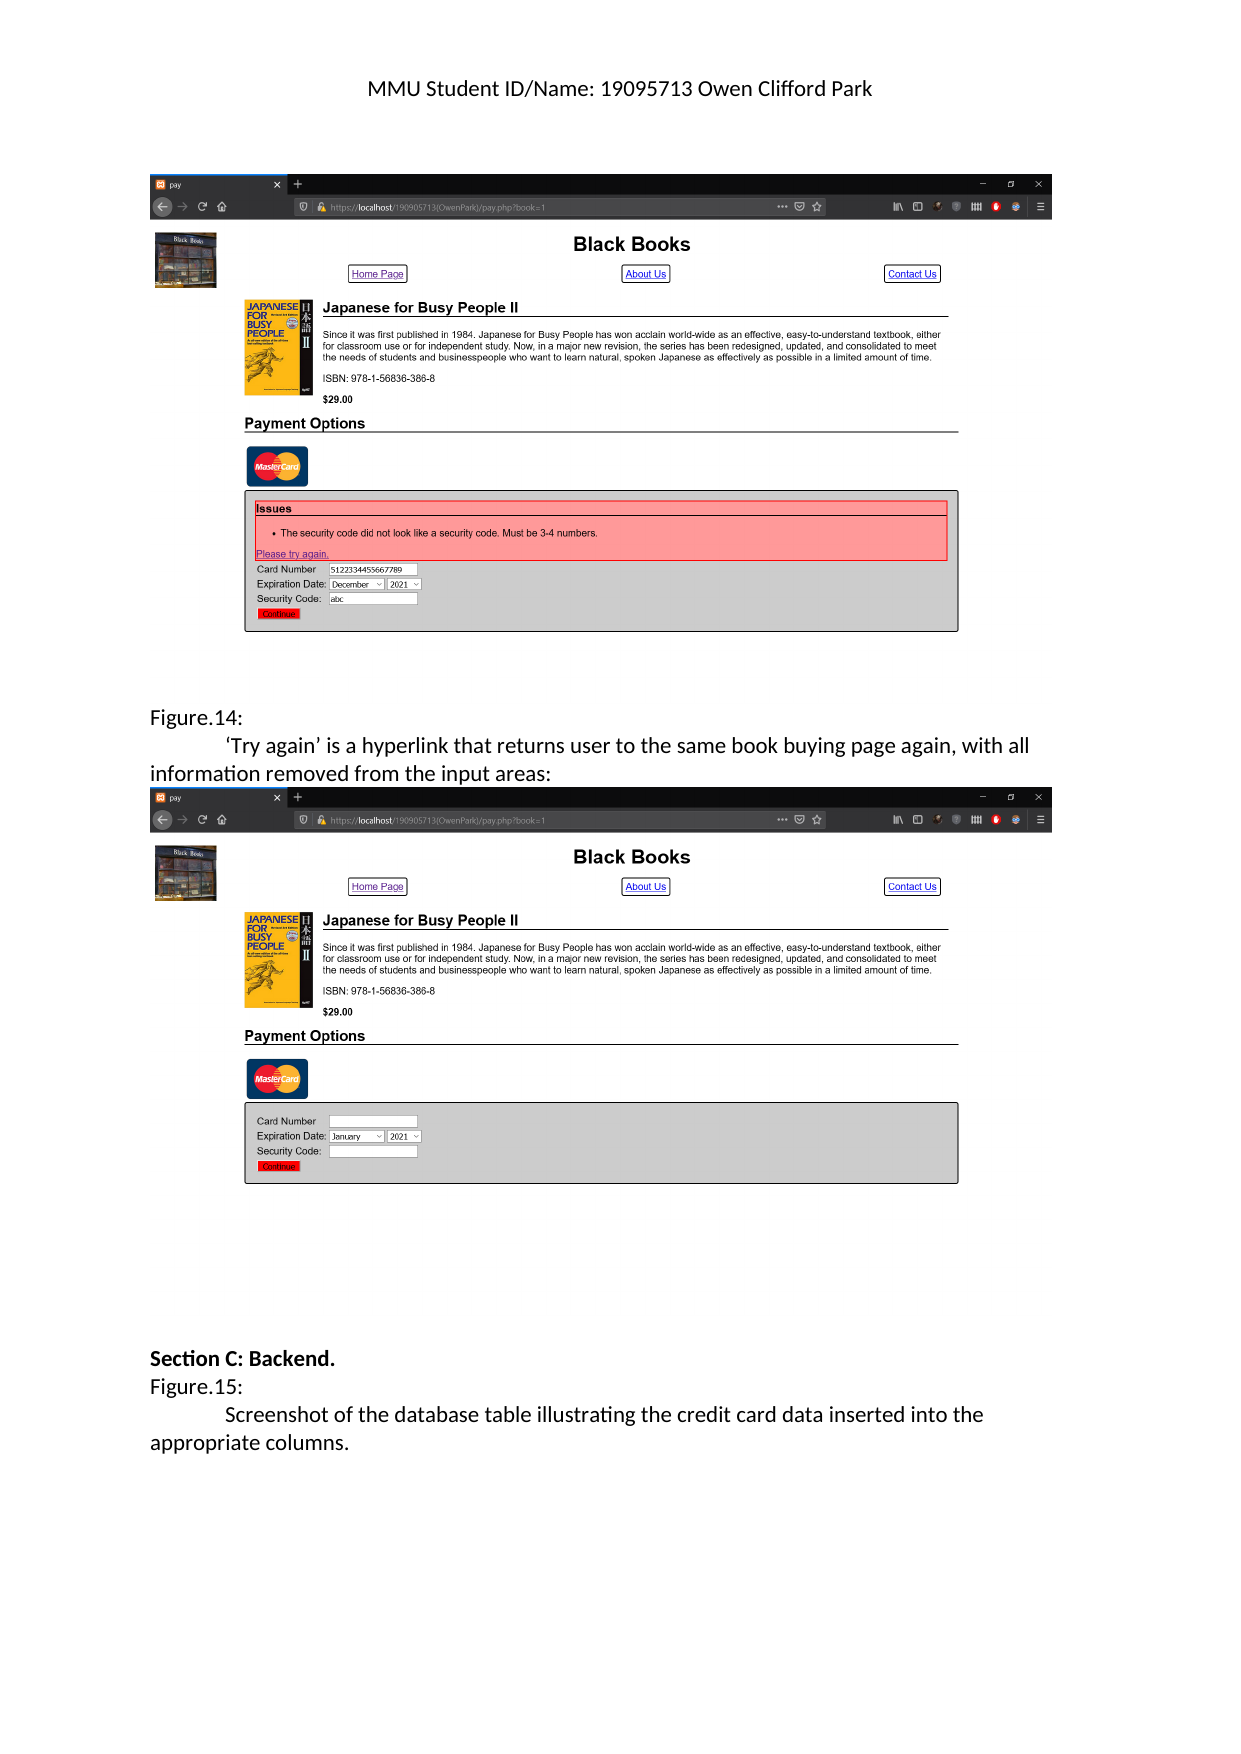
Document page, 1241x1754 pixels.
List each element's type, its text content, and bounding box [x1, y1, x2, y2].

text Figure.15: [150, 1372, 1090, 1400]
text Screenshot of the database table illustrating the credit card data inserted into the appropriate columns. [150, 1400, 1090, 1456]
text ‘Try again’ is a hyperlink that returns user to the same book buying page again, with all information removed from the input areas: [150, 731, 1090, 787]
text Figure.14: [150, 703, 1090, 731]
text Section C: Backend. [150, 1344, 1090, 1372]
